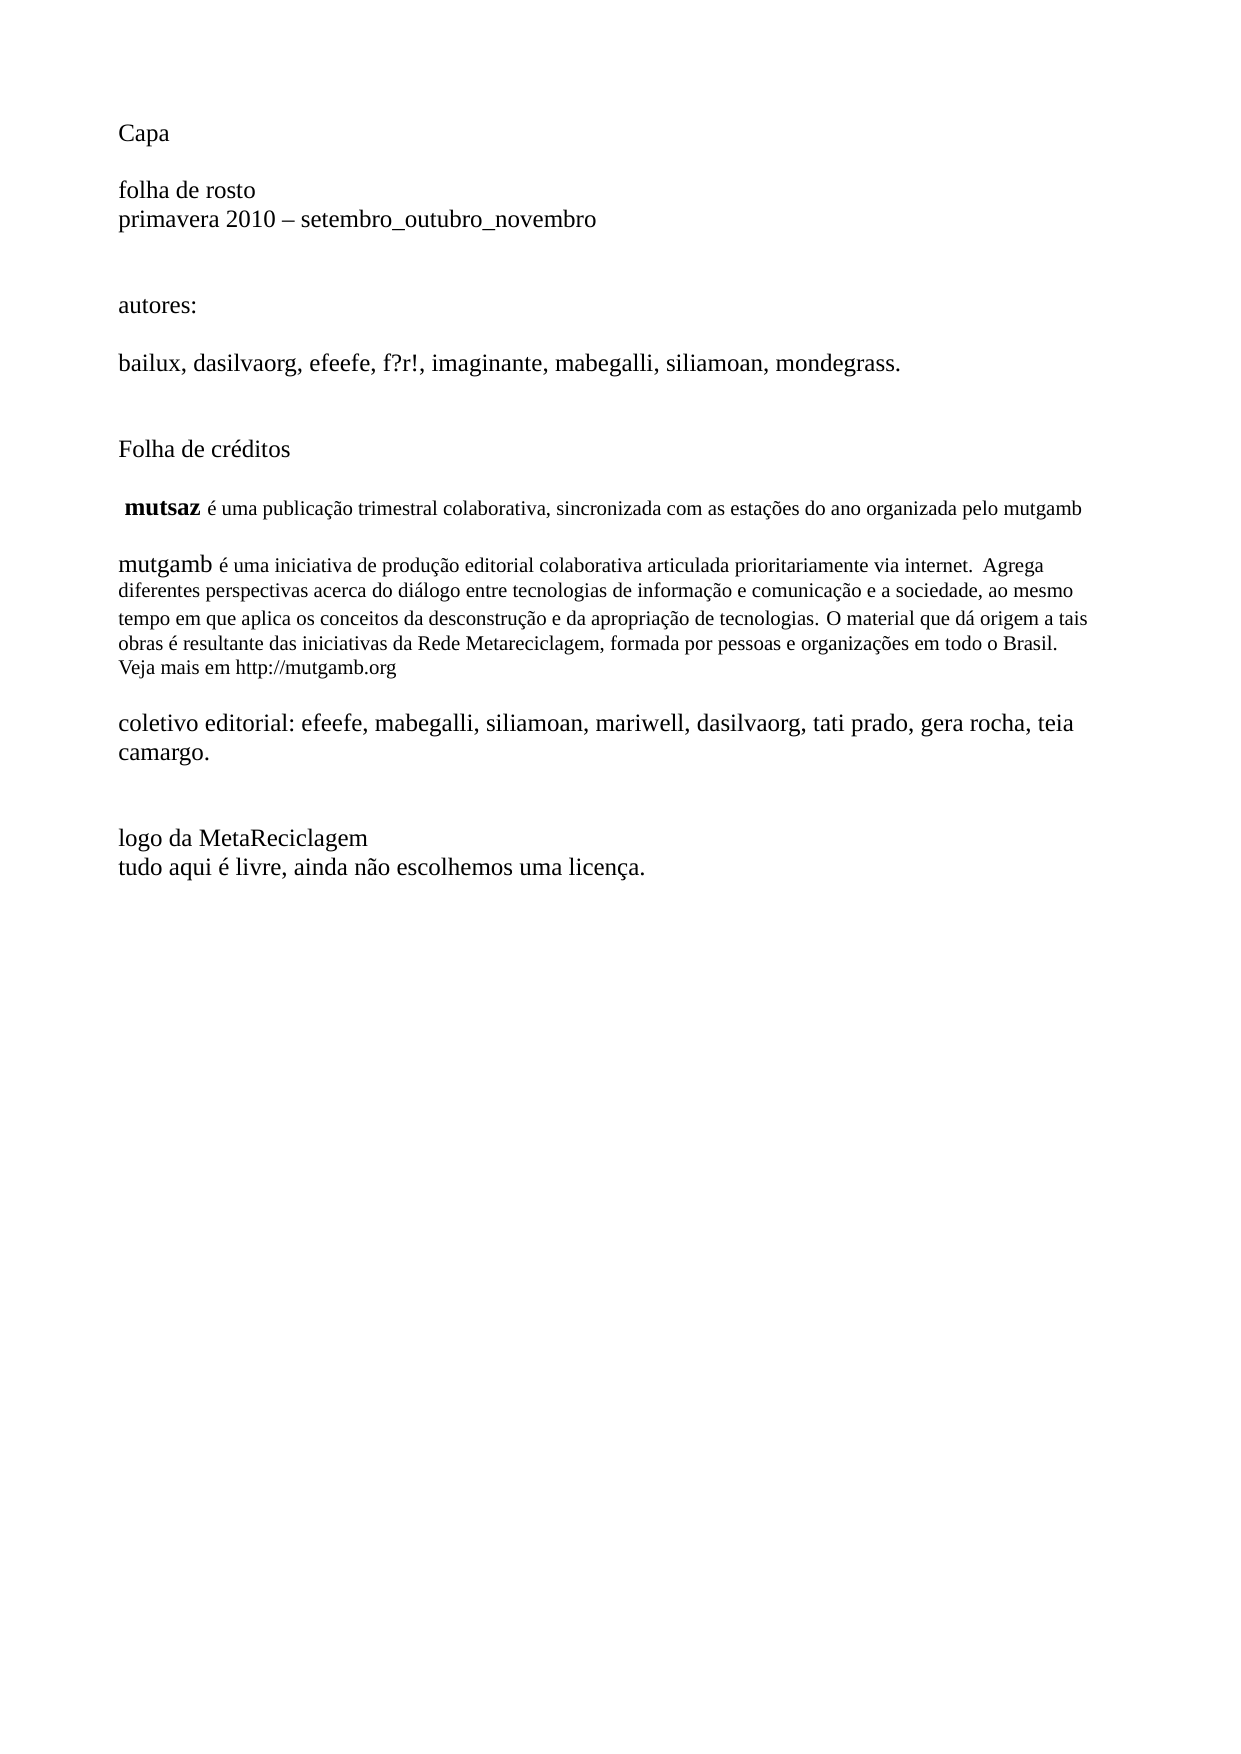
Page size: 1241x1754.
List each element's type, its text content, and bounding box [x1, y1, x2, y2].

text logo da MetaReciclagem [118, 823, 1122, 852]
text folha de rosto [118, 176, 1122, 204]
text coletivo editorial: efeefe, mabegalli, siliamoan, mariwell, dasilvaorg, tati prado, gera rocha, teia camargo. [118, 708, 1122, 765]
text Folha de créditos [118, 434, 1122, 463]
text autores: [118, 291, 1122, 319]
text tudo aqui é livre, ainda não escolhemos uma licença. [118, 852, 1122, 880]
text mutsaz é uma publicação trimestral colaborativa, sincronizada com as estações do ano organizada pelo mutgamb [118, 492, 1122, 521]
text mutgamb é uma iniciativa de produção editorial colaborativa articulada prioritariamente via internet. Agrega diferentes perspectivas acerca do diálogo entre tecnologias de informação e comunicação e a sociedade, ao mesmo tempo em que aplica os conceitos da desconstrução e da apropriação de tecnologias. O material que dá origem a tais obras é resultante das iniciativas da Rede Metareciclagem, formada por pessoas e organizações em todo o Brasil. [118, 549, 1122, 655]
text primavera 2010 – setembro_outubro_novembro [118, 204, 1122, 233]
text Veja mais em http://mutgamb.org [118, 655, 1122, 679]
text bailux, dasilvaorg, efeefe, f?r!, imaginante, mabegalli, siliamoan, mondegrass. [118, 348, 1122, 377]
text Capa [118, 118, 1122, 147]
